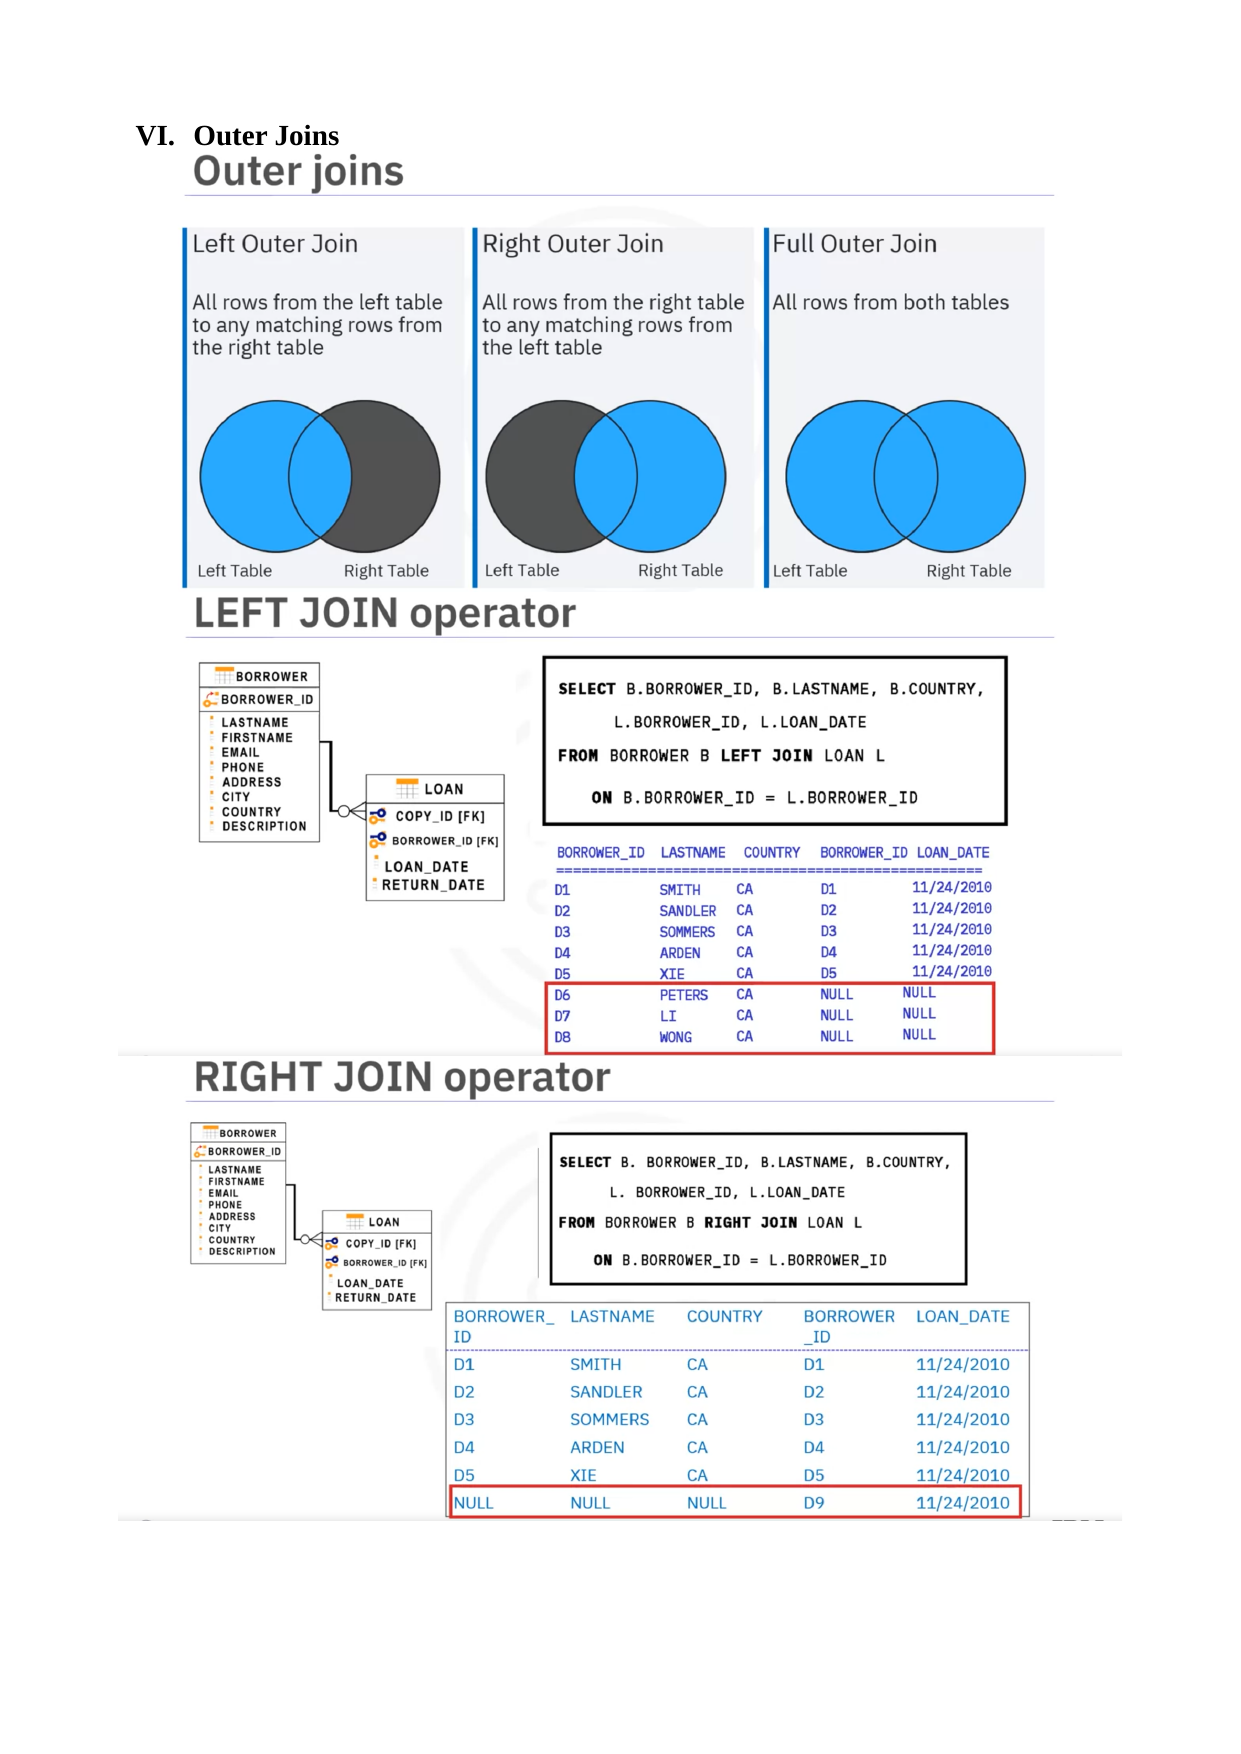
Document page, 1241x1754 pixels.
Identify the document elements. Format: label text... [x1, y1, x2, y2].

picture [118, 151, 1123, 1521]
list Outer Joins [175, 118, 1122, 151]
